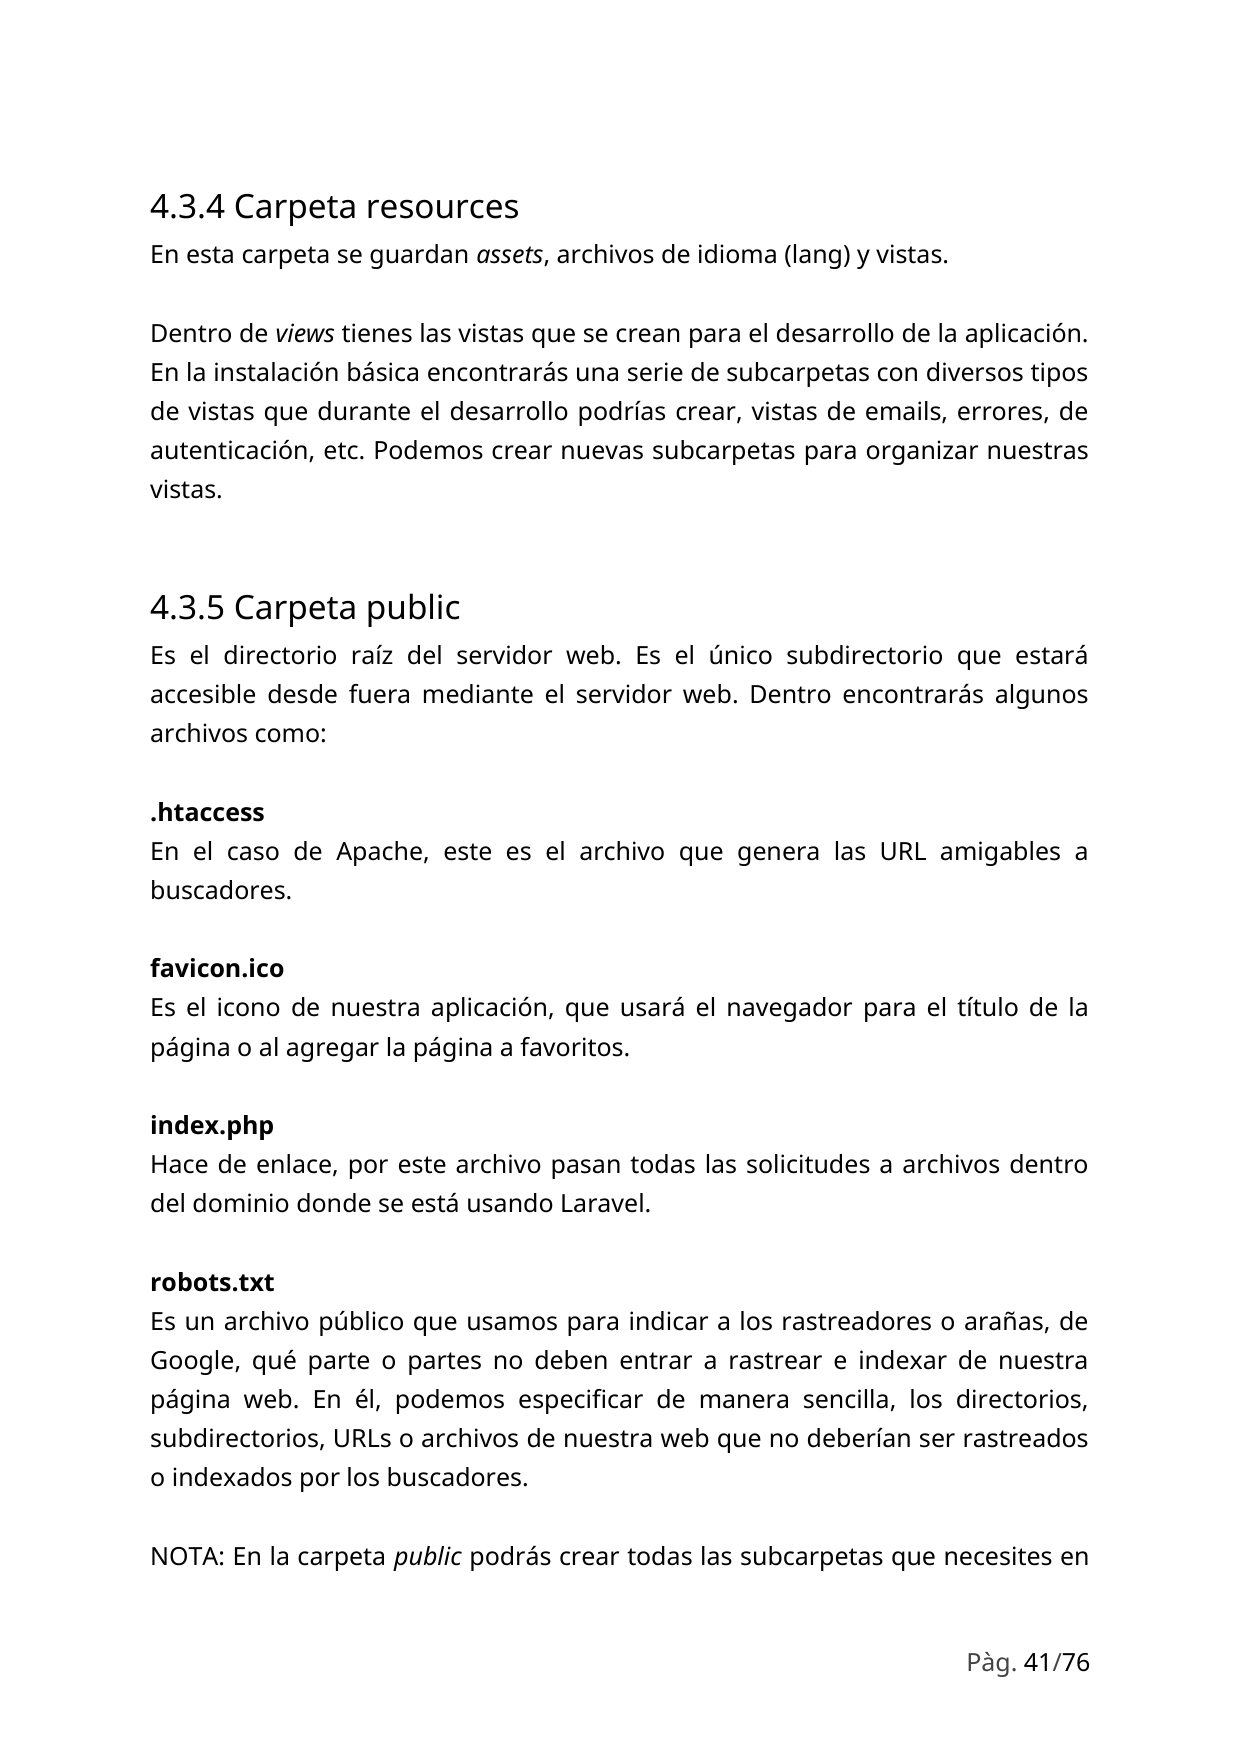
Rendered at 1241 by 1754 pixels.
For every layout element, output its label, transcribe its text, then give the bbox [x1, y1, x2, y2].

text En esta carpeta se guardan assets, archivos de idioma (lang) y vistas. [150, 237, 1090, 271]
subtitle 4.3.5 Carpeta public [150, 584, 1090, 629]
text Es el icono de nuestra aplicación, que usará el navegador para el título de la página o al agregar la página a favoritos. [150, 990, 1090, 1063]
text favicon.ico [150, 951, 1090, 985]
text Dentro de views tienes las vistas que se crean para el desarrollo de la aplicación. En la instalación básica encontrarás una serie de subcarpetas con diversos tipos de vistas que durante el desarrollo podrías crear, vistas de emails, errores, de autenticación, etc. Podemos crear nuevas subcarpetas para organizar nuestras vistas. [150, 315, 1090, 506]
text Hace de enlace, por este archivo pasan todas las solicitudes a archivos dentro del dominio donde se está usando Laravel. [150, 1147, 1090, 1220]
text robots.txt [150, 1264, 1090, 1298]
text Es el directorio raíz del servidor web. Es el único subdirectorio que estará accesible desde fuera mediante el servidor web. Dentro encontrarás algunos archivos como: [150, 637, 1090, 750]
subtitle 4.3.4 Carpeta resources [150, 183, 1090, 229]
text Es un archivo público que usamos para indicar a los rastreadores o arañas, de Google, qué parte o partes no deben entrar a rastrear e indexar de nuestra página web. En él, podemos especificar de manera sencilla, los directorios, subdirectorios, URLs o archivos de nuestra web que no deberían ser rastreados o indexados por los buscadores. [150, 1303, 1090, 1494]
text En el caso de Apache, este es el archivo que genera las URL amigables a buscadores. [150, 833, 1090, 907]
text .htaccess [150, 794, 1090, 828]
text NOTA: En la carpeta public podrás crear todas las subcarpetas que necesites en [150, 1538, 1090, 1572]
text index.php [150, 1107, 1090, 1142]
